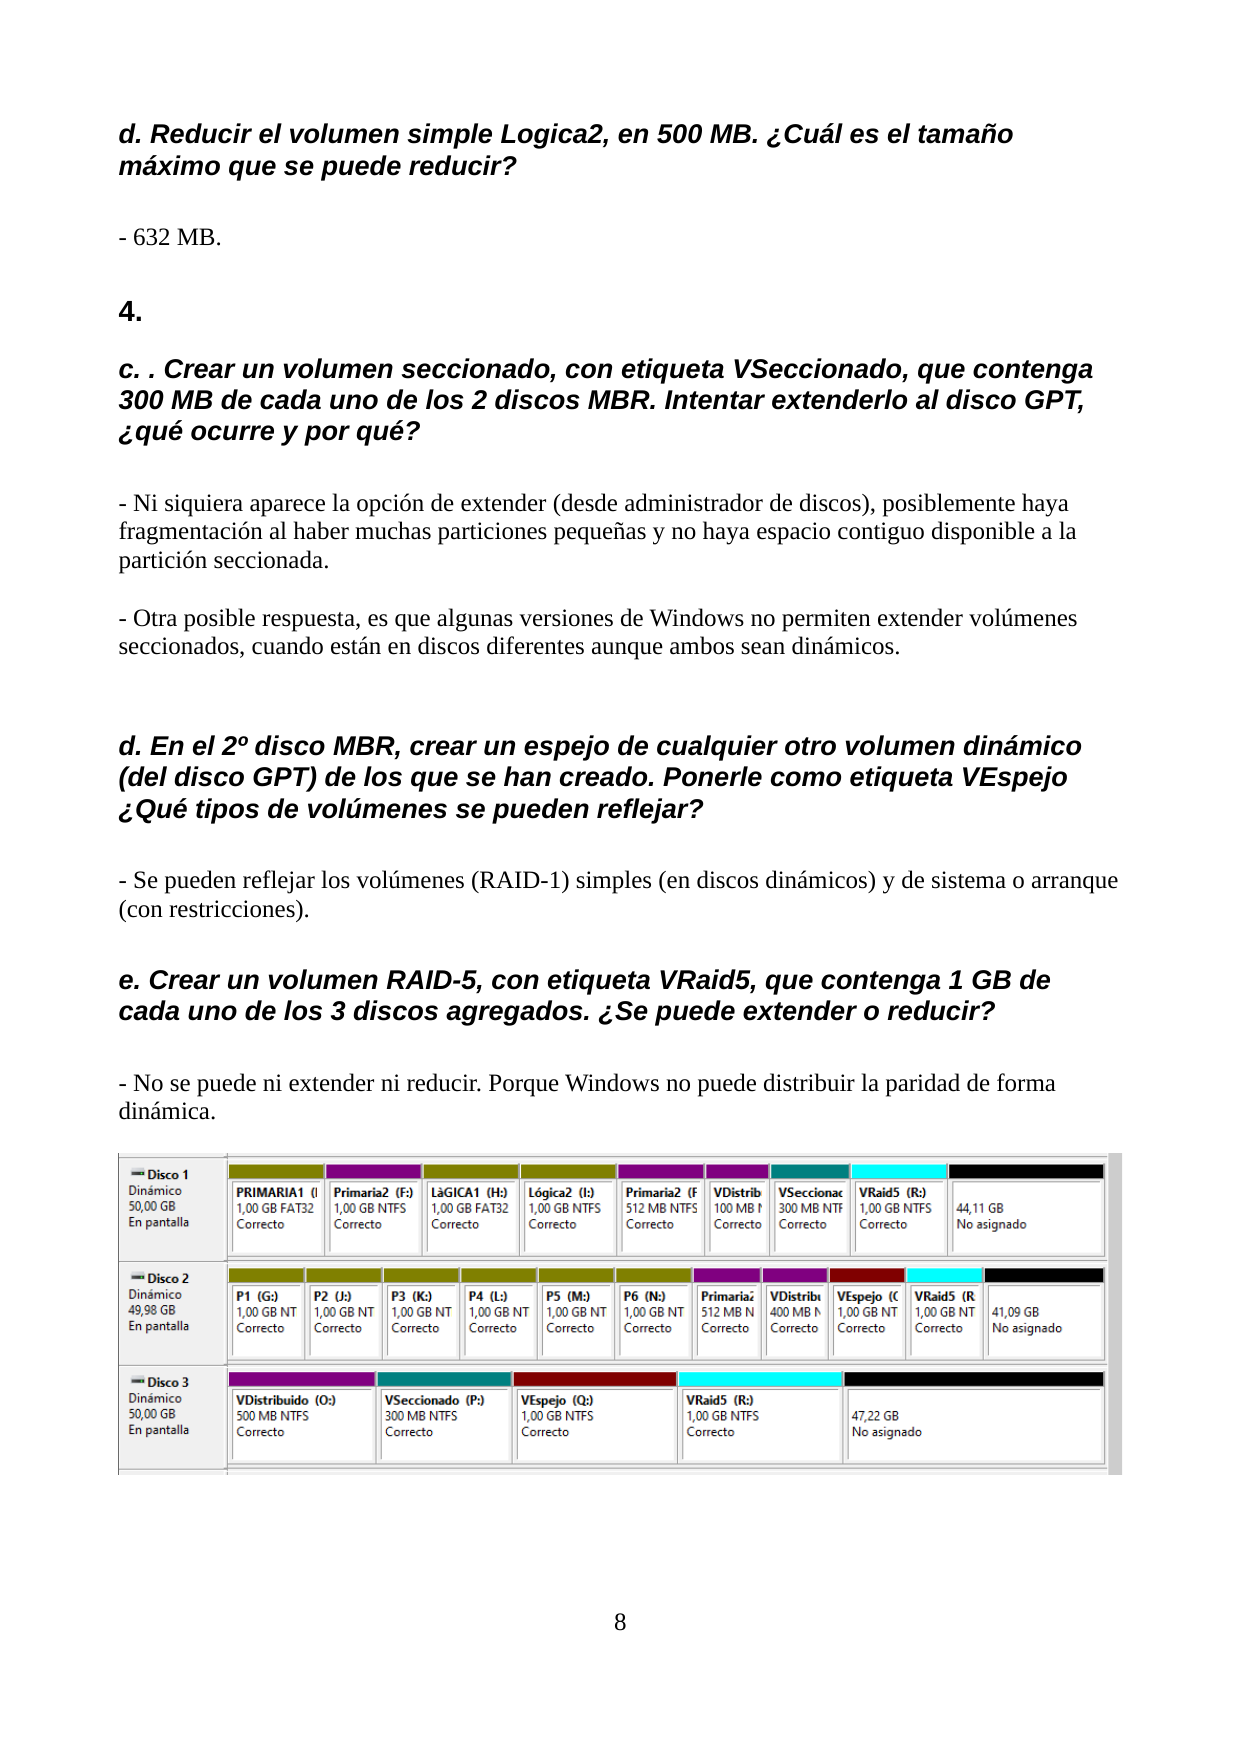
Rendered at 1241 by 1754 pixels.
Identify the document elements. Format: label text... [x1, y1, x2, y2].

text - Otra posible respuesta, es que algunas versiones de Windows no permiten extender volúmenes seccionados, cuando están en discos diferentes aunque ambos sean dinámicos. [118, 603, 1122, 660]
subtitle e. Crear un volumen RAID-5, con etiqueta VRaid5, que contenga 1 GB de cada uno de los 3 discos agregados. ¿Se puede extender o reducir? [118, 964, 1122, 1026]
subtitle d. En el 2º disco MBR, crear un espejo de cualquier otro volumen dinámico (del disco GPT) de los que se han creado. Ponerle como etiqueta VEspejo ¿Qué tipos de volúmenes se pueden reflejar? [118, 730, 1122, 824]
text - Ni siquiera aparece la opción de extender (desde administrador de discos), posiblemente haya fragmentación al haber muchas particiones pequeñas y no haya espacio contiguo disponible a la partición seccionada. [118, 488, 1122, 574]
subtitle d. Reducir el volumen simple Logica2, en 500 MB. ¿Cuál es el tamaño máximo que se puede reducir? [118, 118, 1122, 181]
text - No se puede ni extender ni reducir. Porque Windows no puede distribuir la paridad de forma dinámica. [118, 1068, 1122, 1125]
subtitle c. . Crear un volumen seccionado, con etiqueta VSeccionado, que contenga 300 MB de cada uno de los 2 discos MBR. Intentar extenderlo al disco GPT, ¿qué ocurre y por qué? [118, 353, 1122, 446]
text - Se pueden reflejar los volúmenes (RAID-1) simples (en discos dinámicos) y de sistema o arranque (con restricciones). [118, 865, 1122, 923]
subtitle 4. [118, 294, 1122, 328]
text - 632 MB. [118, 222, 1122, 251]
picture [118, 1153, 1123, 1475]
